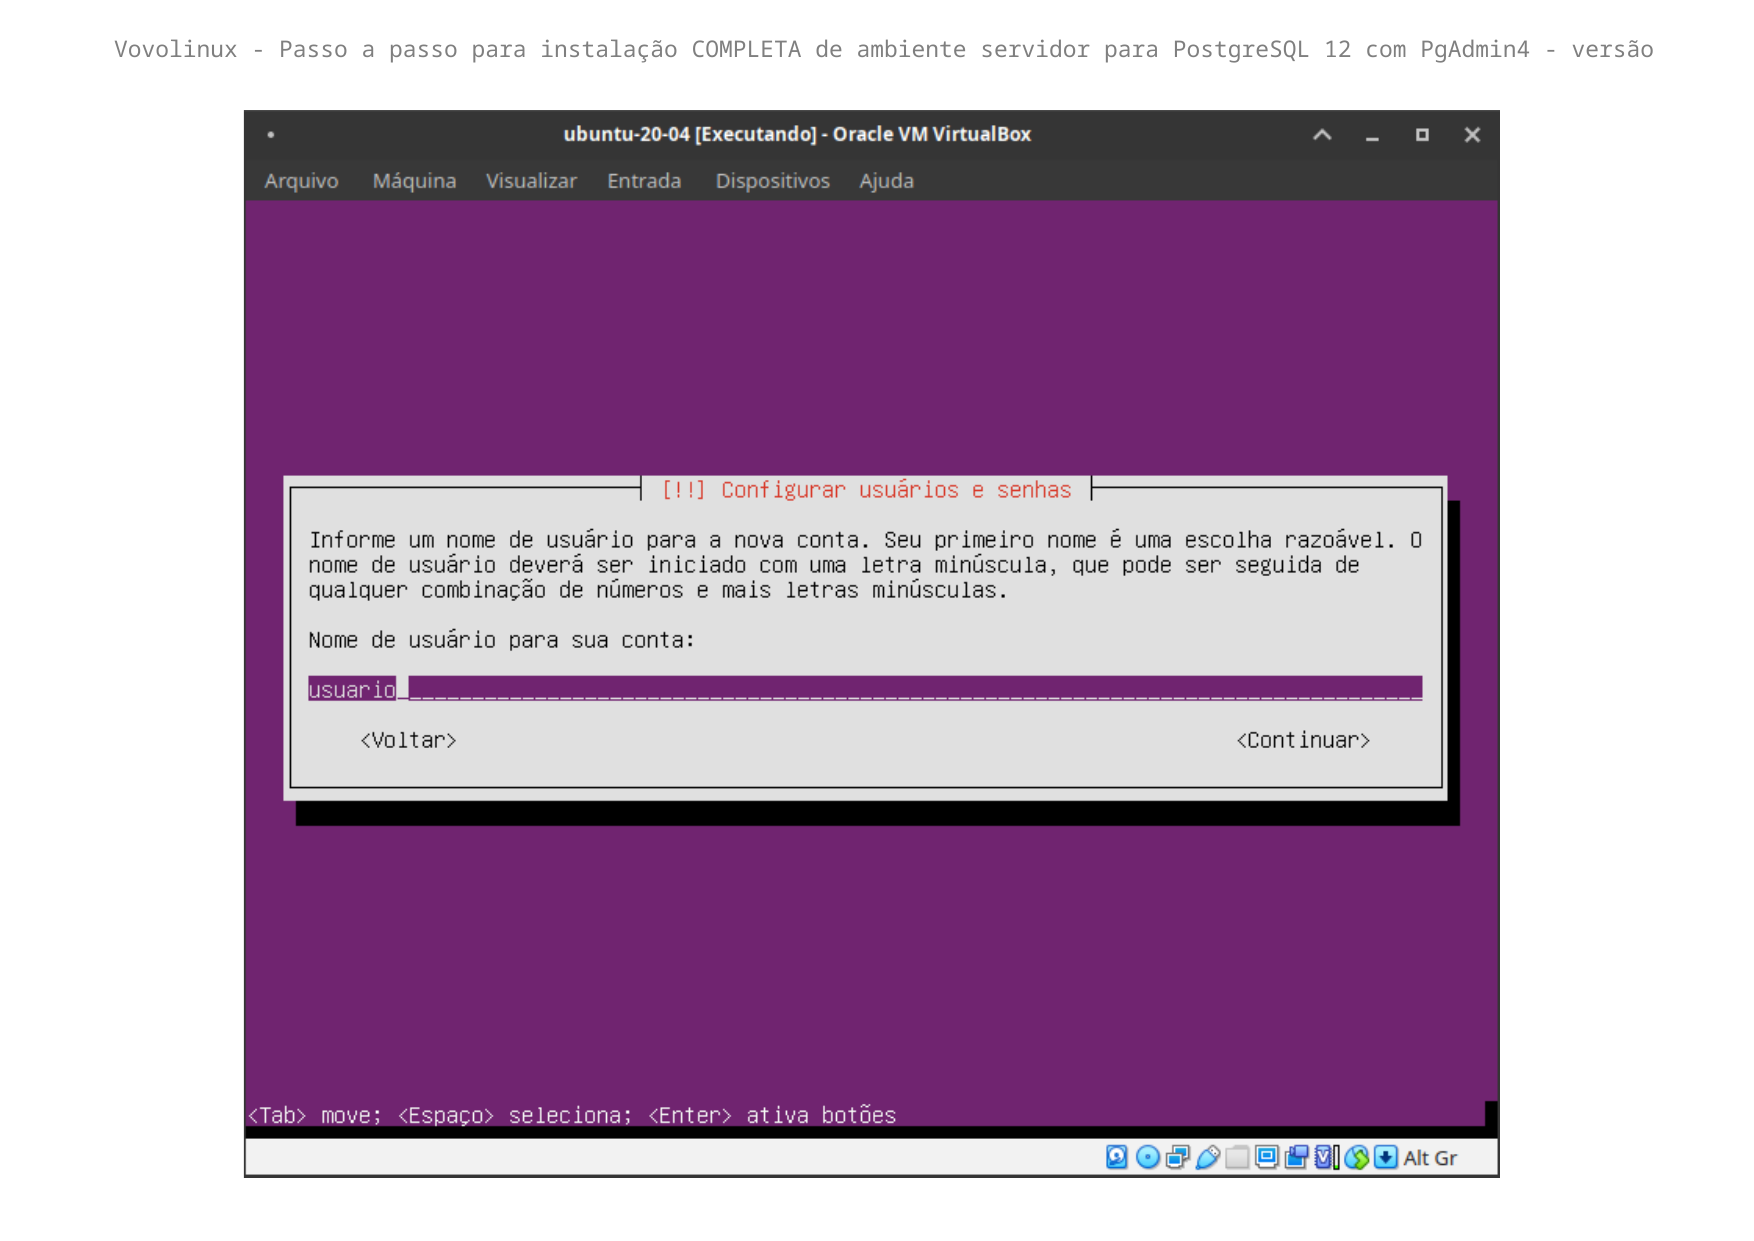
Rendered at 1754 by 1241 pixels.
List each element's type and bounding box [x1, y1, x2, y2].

picture [243, 110, 1500, 1178]
